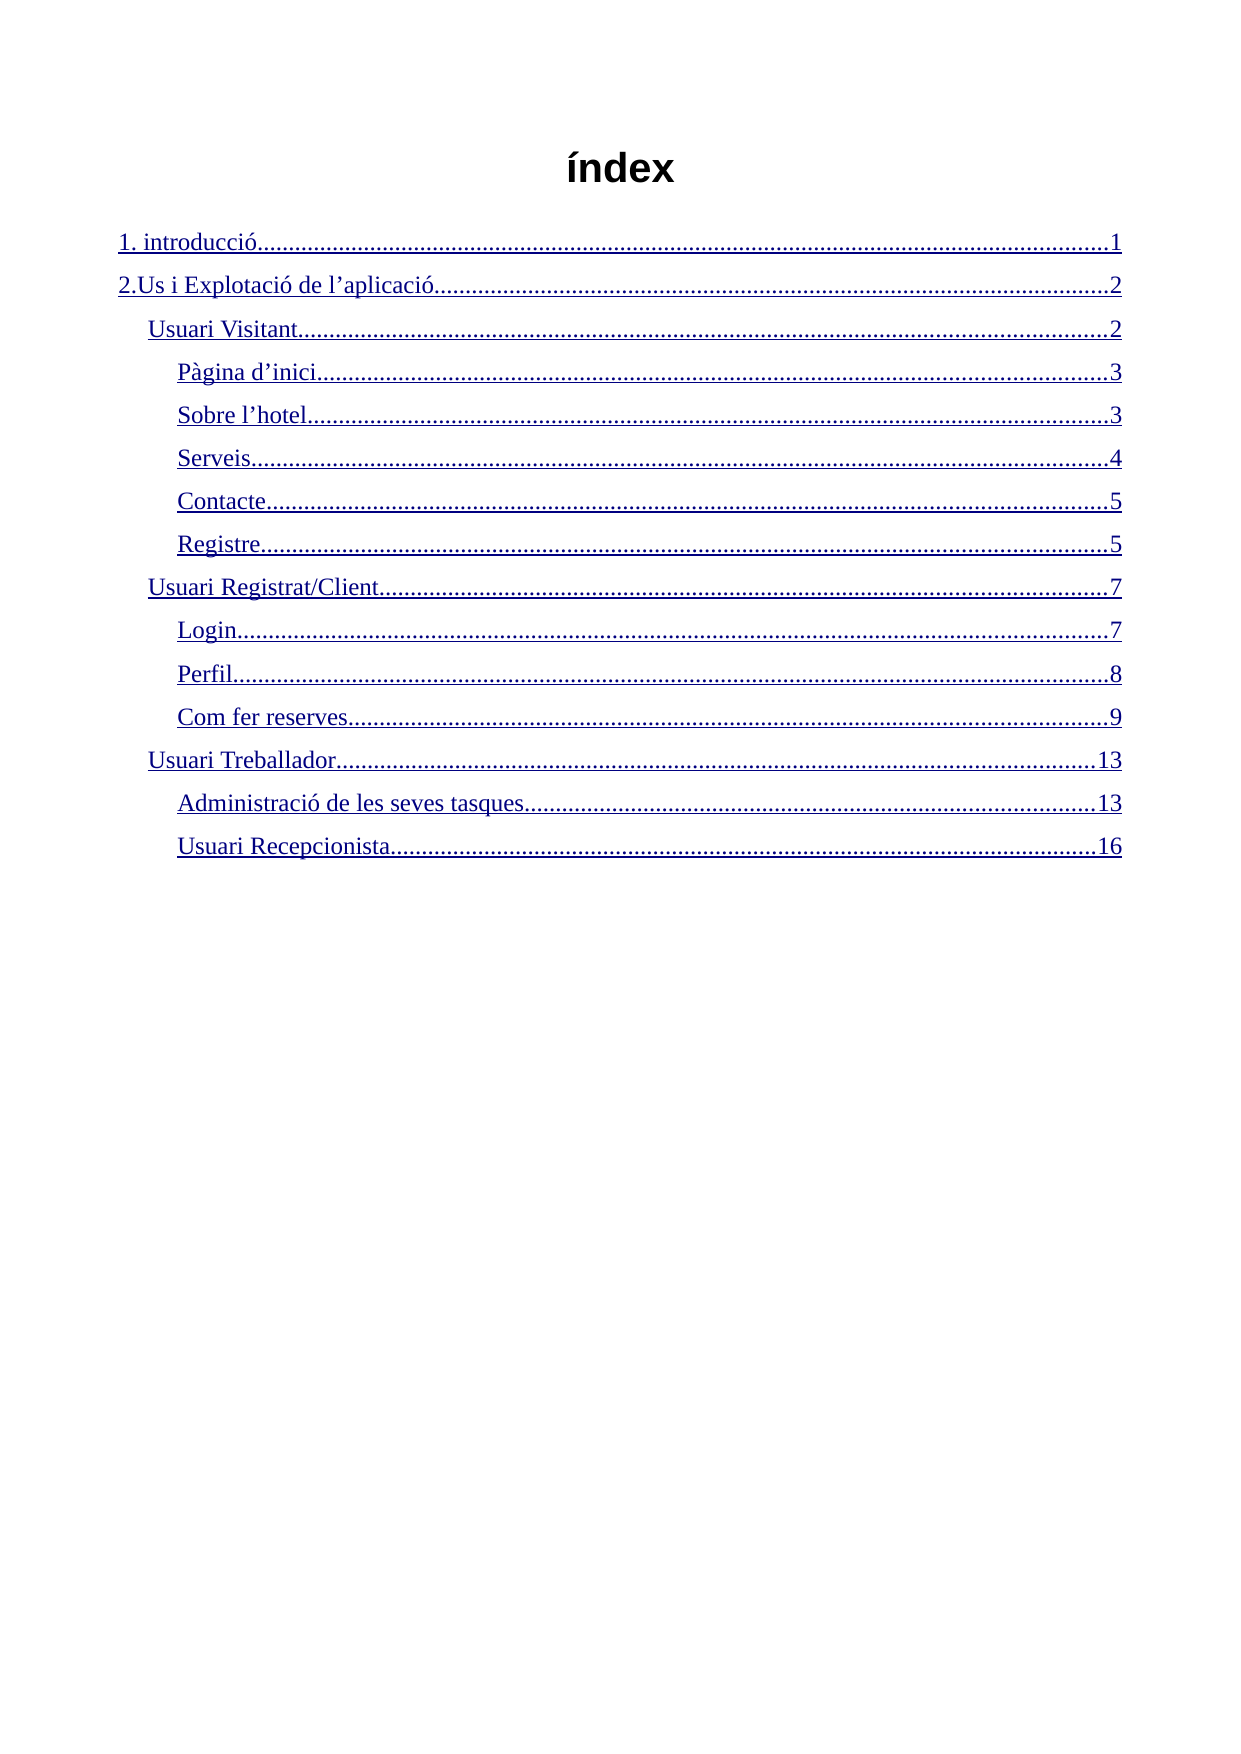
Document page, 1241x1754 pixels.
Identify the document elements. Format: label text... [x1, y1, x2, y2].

text Administració de les seves tasques 13 [177, 788, 1122, 813]
text Usuari Visitant 2 [148, 314, 1122, 339]
text Usuari Recepcionista 16 [177, 831, 1122, 856]
text Login 7 [177, 616, 1122, 641]
text Contacte 5 [177, 486, 1122, 511]
subtitle índex [118, 143, 1122, 191]
text Registre 5 [177, 529, 1122, 554]
text Perfil 8 [177, 659, 1122, 684]
text Sobre l’hotel 3 [177, 400, 1122, 425]
text Usuari Treballador 13 [148, 745, 1122, 770]
text 2.Us i Explotació de l’aplicació 2 [118, 271, 1122, 296]
text Serveis 4 [177, 443, 1122, 468]
text Com fer reserves 9 [177, 702, 1122, 727]
text 1. introducció 1 [118, 227, 1122, 252]
text Usuari Registrat/Client 7 [148, 572, 1122, 597]
text Pàgina d’inici 3 [177, 357, 1122, 382]
